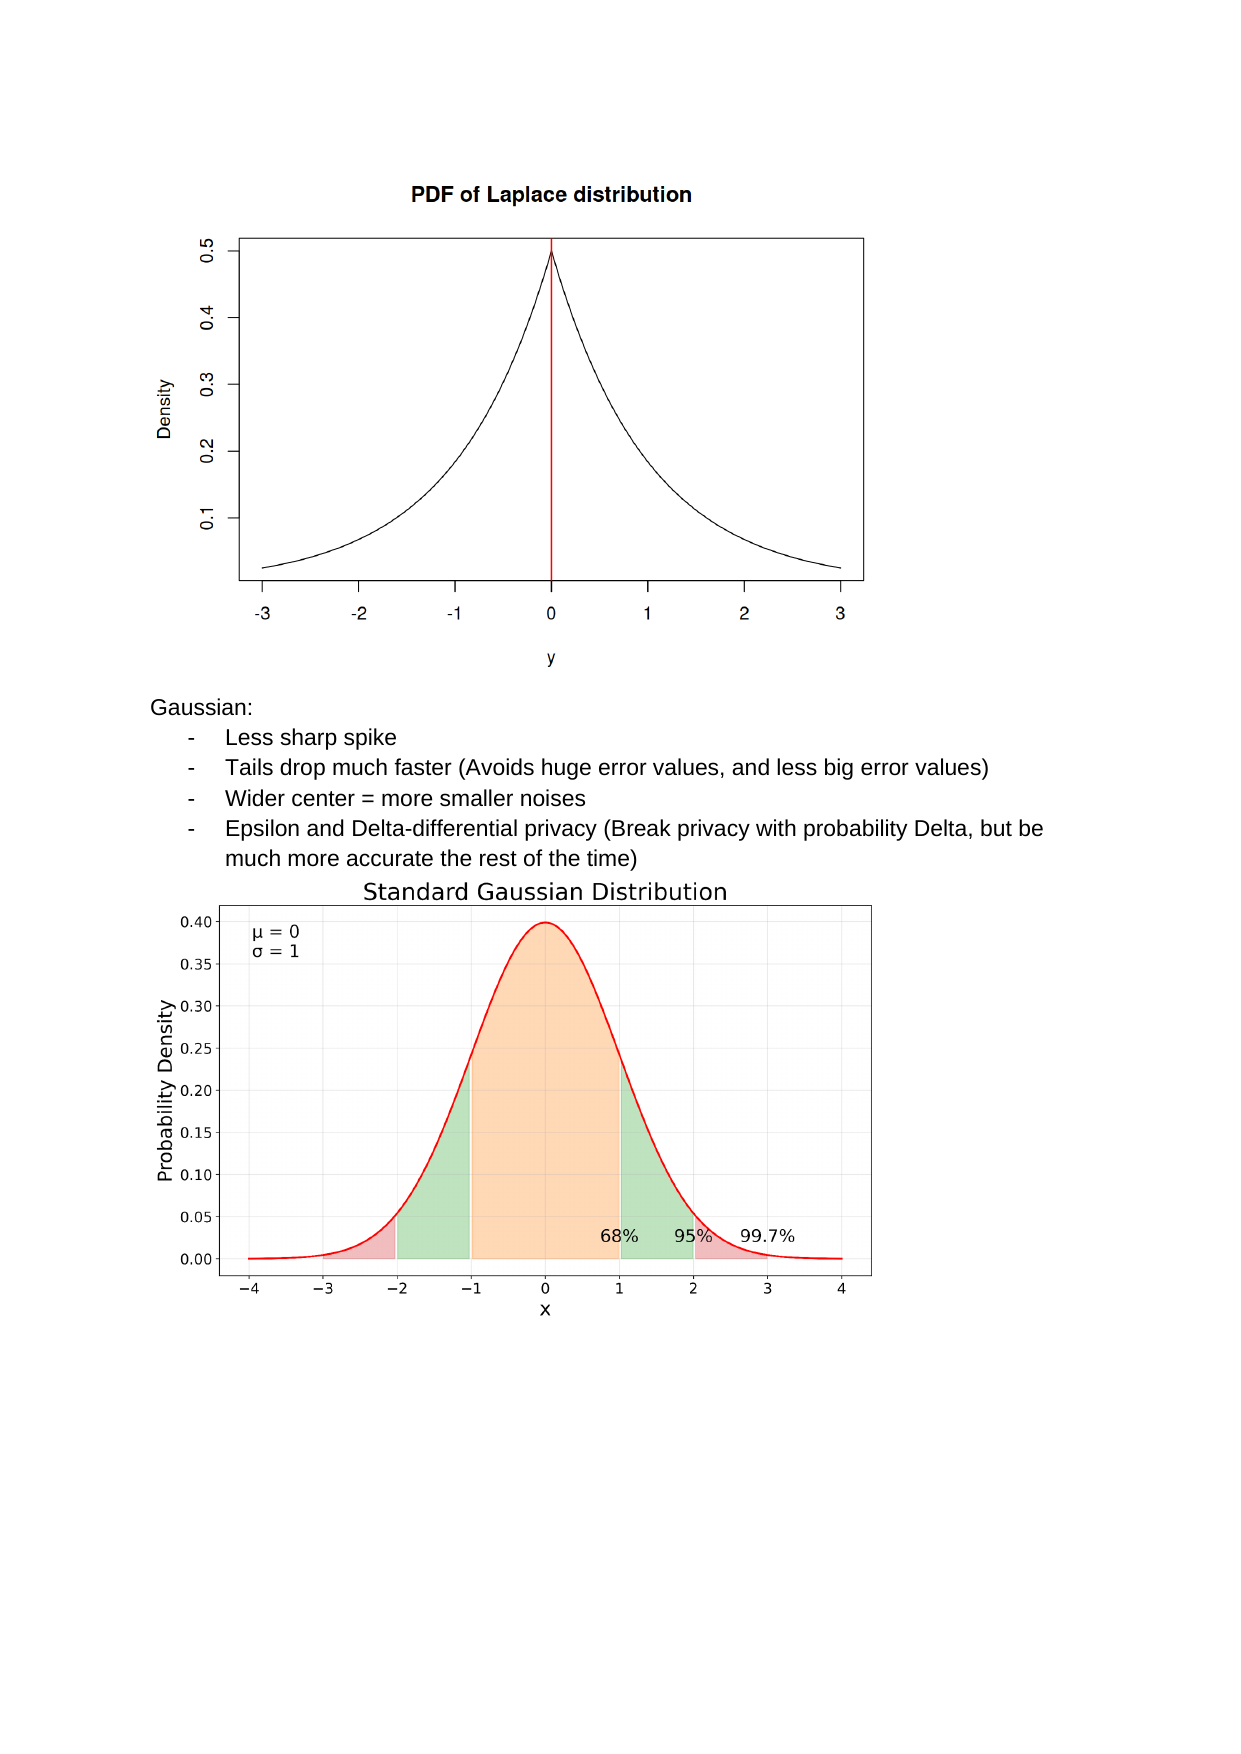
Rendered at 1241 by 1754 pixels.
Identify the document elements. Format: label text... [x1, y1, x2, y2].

picture [150, 875, 878, 1326]
list Tails drop much faster (Avoids huge error values, and less big error values) [187, 754, 1090, 781]
list Wider center = more smaller noises [187, 784, 1090, 811]
list Epsilon and Delta-differential privacy (Break privacy with probability Delta, but be much more accurate the rest of the time) [187, 815, 1090, 871]
picture [150, 150, 909, 691]
list Less sharp spike [187, 724, 1090, 751]
text Gaussian: [150, 694, 1090, 720]
